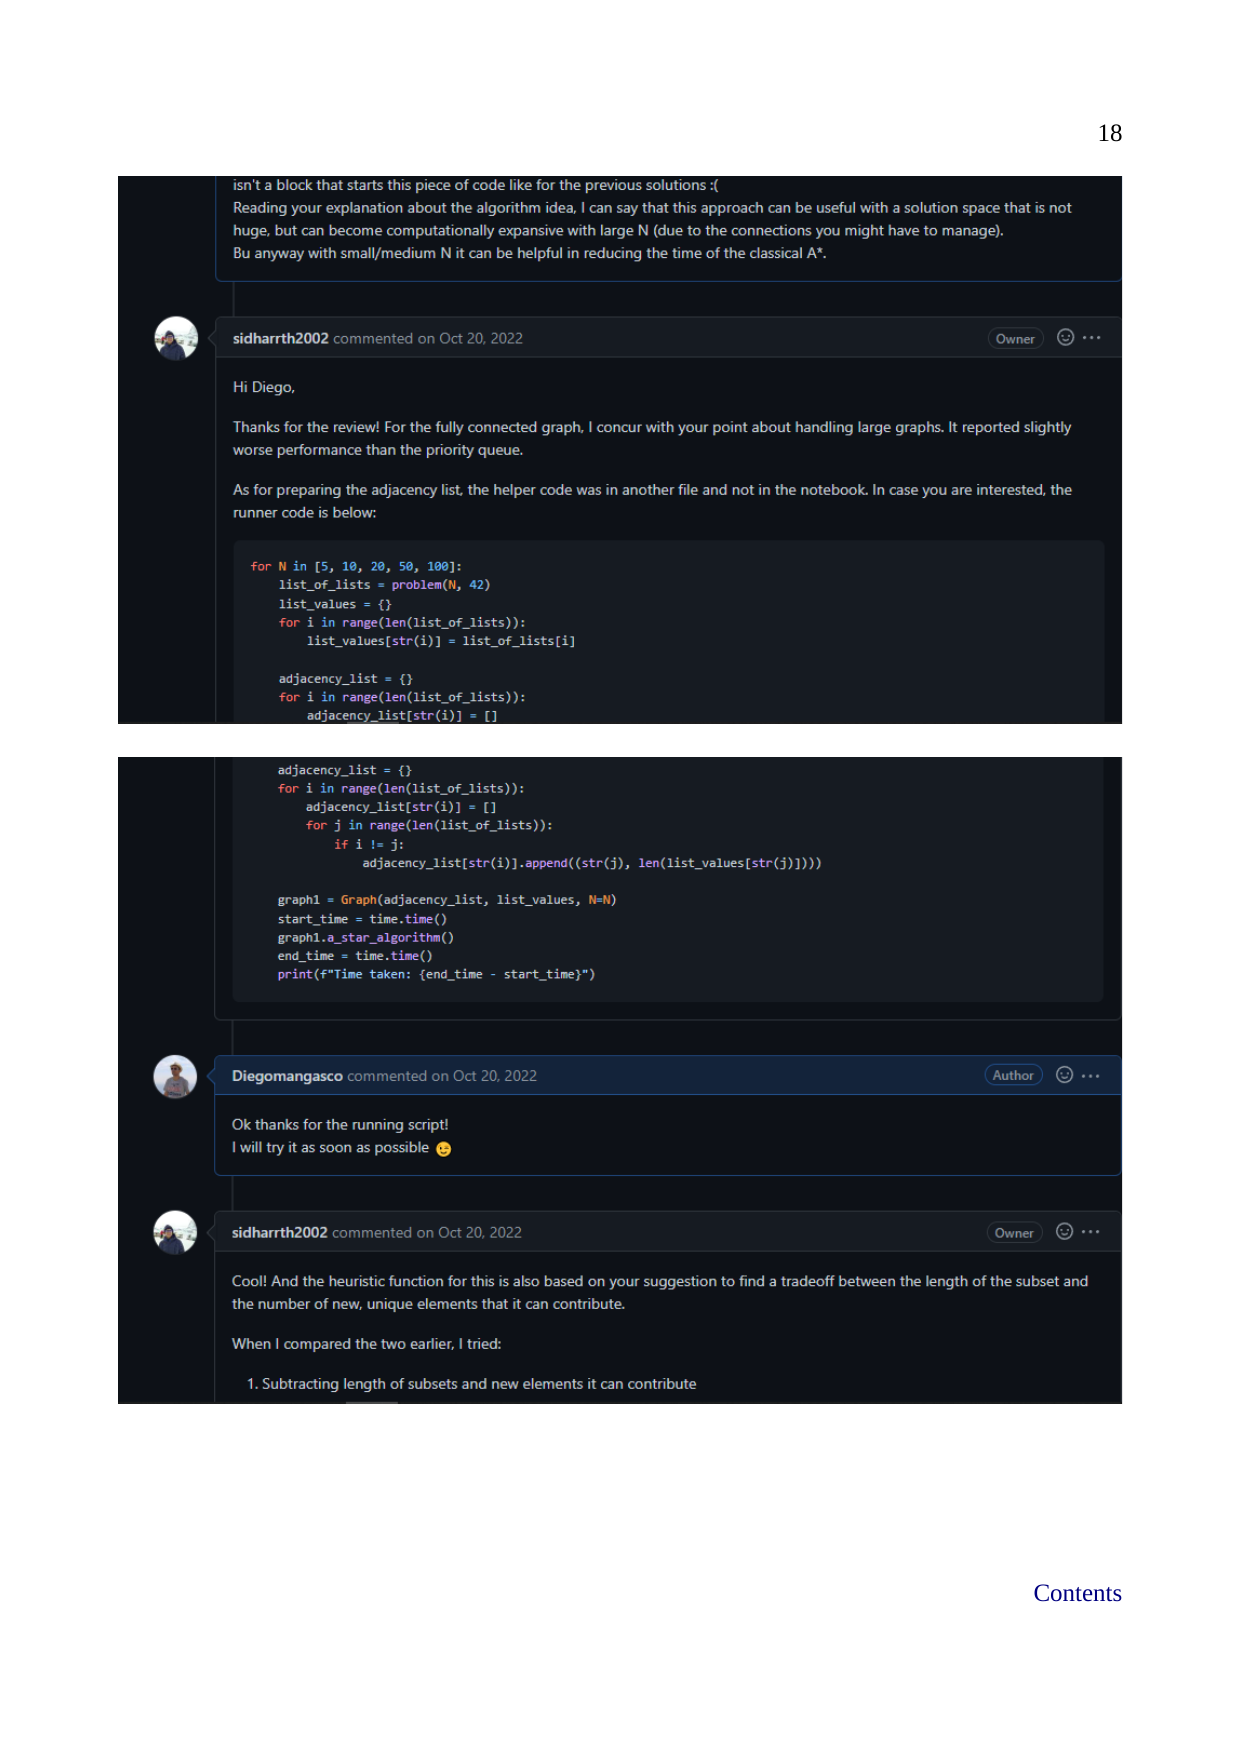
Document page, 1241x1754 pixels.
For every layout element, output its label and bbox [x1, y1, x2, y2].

picture [118, 757, 1123, 1404]
picture [118, 176, 1123, 724]
